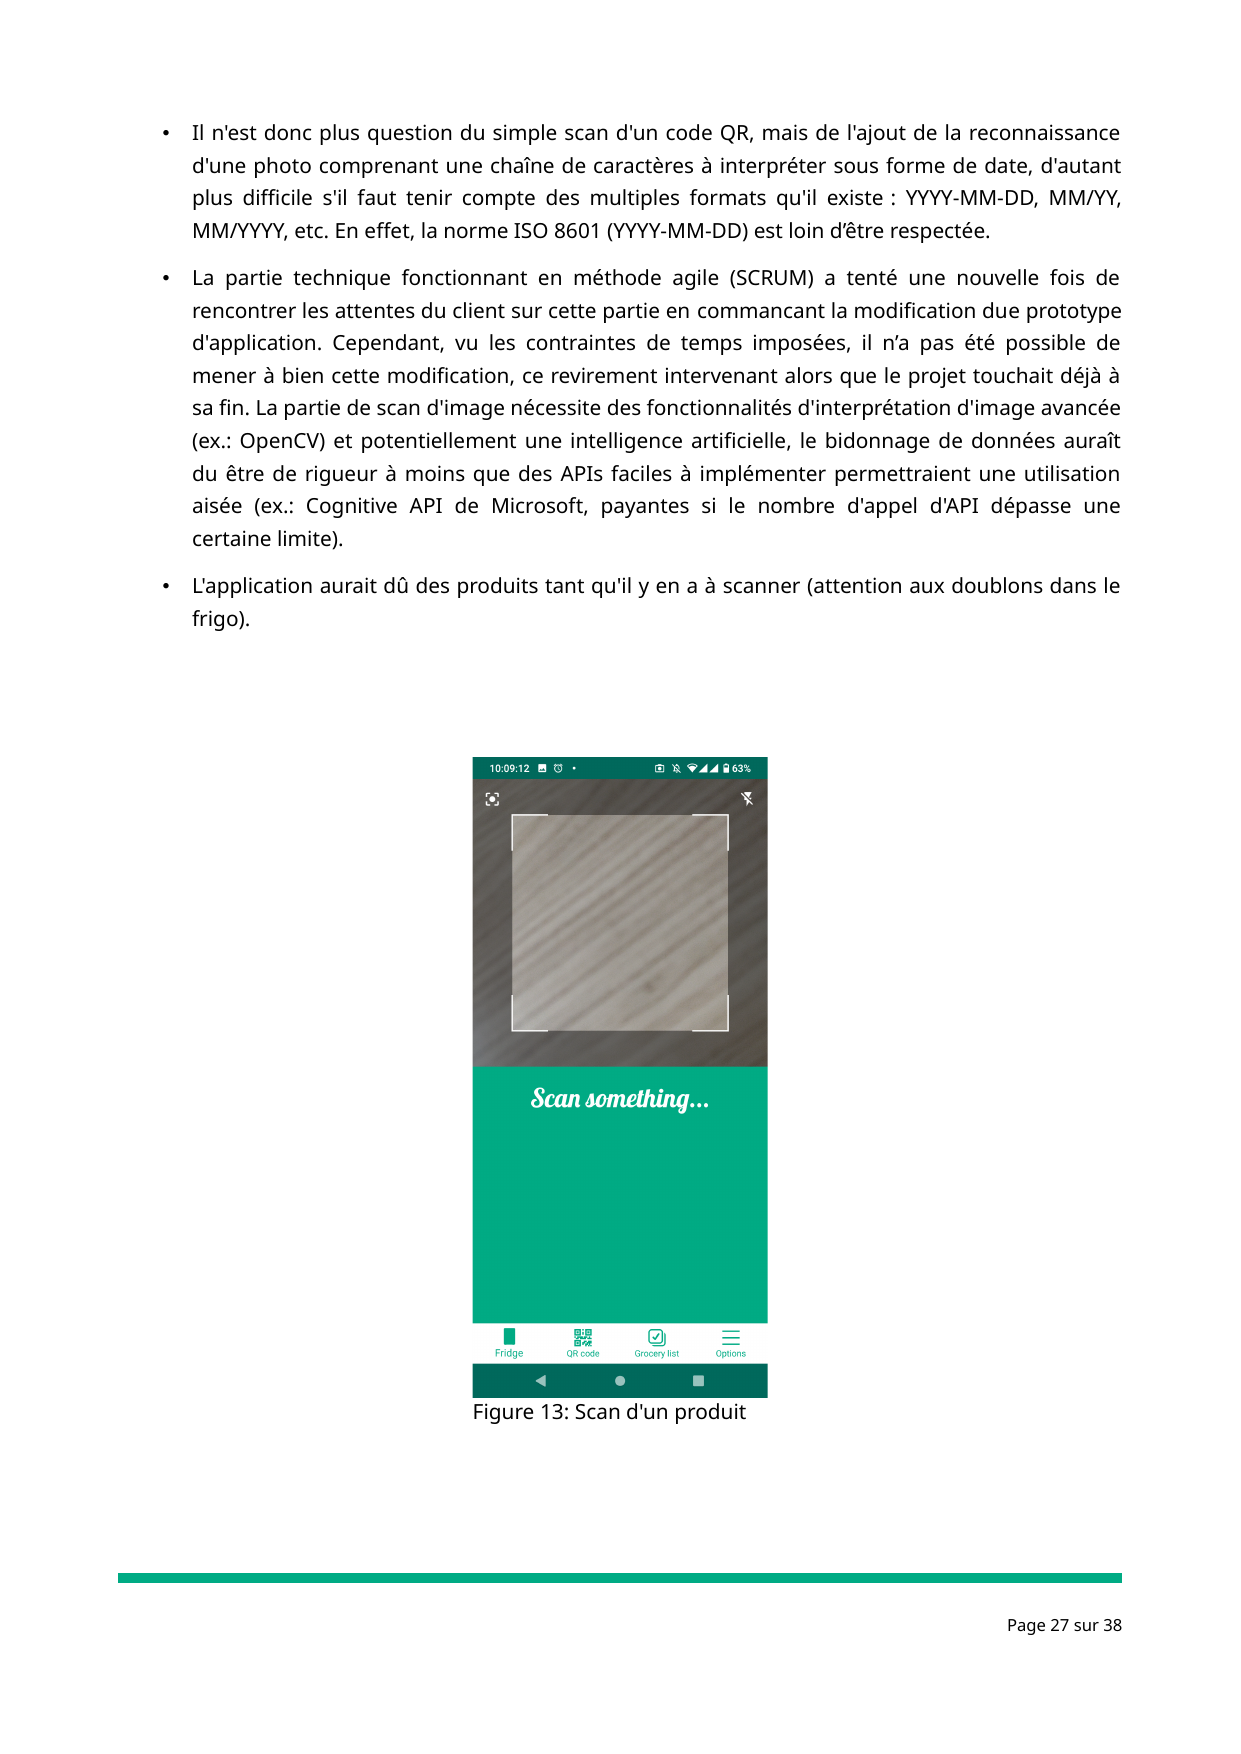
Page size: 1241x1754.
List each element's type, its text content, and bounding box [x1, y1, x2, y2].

list Il n'est donc plus question du simple scan d'un code QR, mais de l'ajout de la reconnaissance d'une photo comprenant une chaîne de caractères à interpréter sous forme de date, d'autant plus difficile s'il faut tenir compte des multiples formats qu'il existe : YYYY-MM-DD, MM/YY, MM/YYYY, etc. En effet, la norme ISO 8601 (YYYY-MM-DD) est loin d’être respectée. [162, 118, 1122, 244]
text Figure 13: Scan d'un produit [472, 1398, 768, 1426]
list L'application aurait dû des produits tant qu'il y en a à scanner (attention aux doublons dans le frigo). [162, 571, 1122, 632]
list La partie technique fonctionnant en méthode agile (SCRUM) a tenté une nouvelle fois de rencontrer les attentes du client sur cette partie en commancant la modification due prototype d'application. Cependant, vu les contraintes de temps imposées, il n’a pas été possible de mener à bien cette modification, ce revirement intervenant alors que le projet touchait déjà à sa fin. La partie de scan d'image nécessite des fonctionnalités d'interprétation d'image avancée (ex.: OpenCV) et potentiellement une intelligence artificielle, le bidonnage de données auraît du être de rigueur à moins que des APIs faciles à implémenter permettraient une utilisation aisée (ex.: Cognitive API de Microsoft, payantes si le nombre d'appel d'API dépasse une certaine limite). [162, 263, 1122, 552]
picture [472, 757, 768, 1398]
